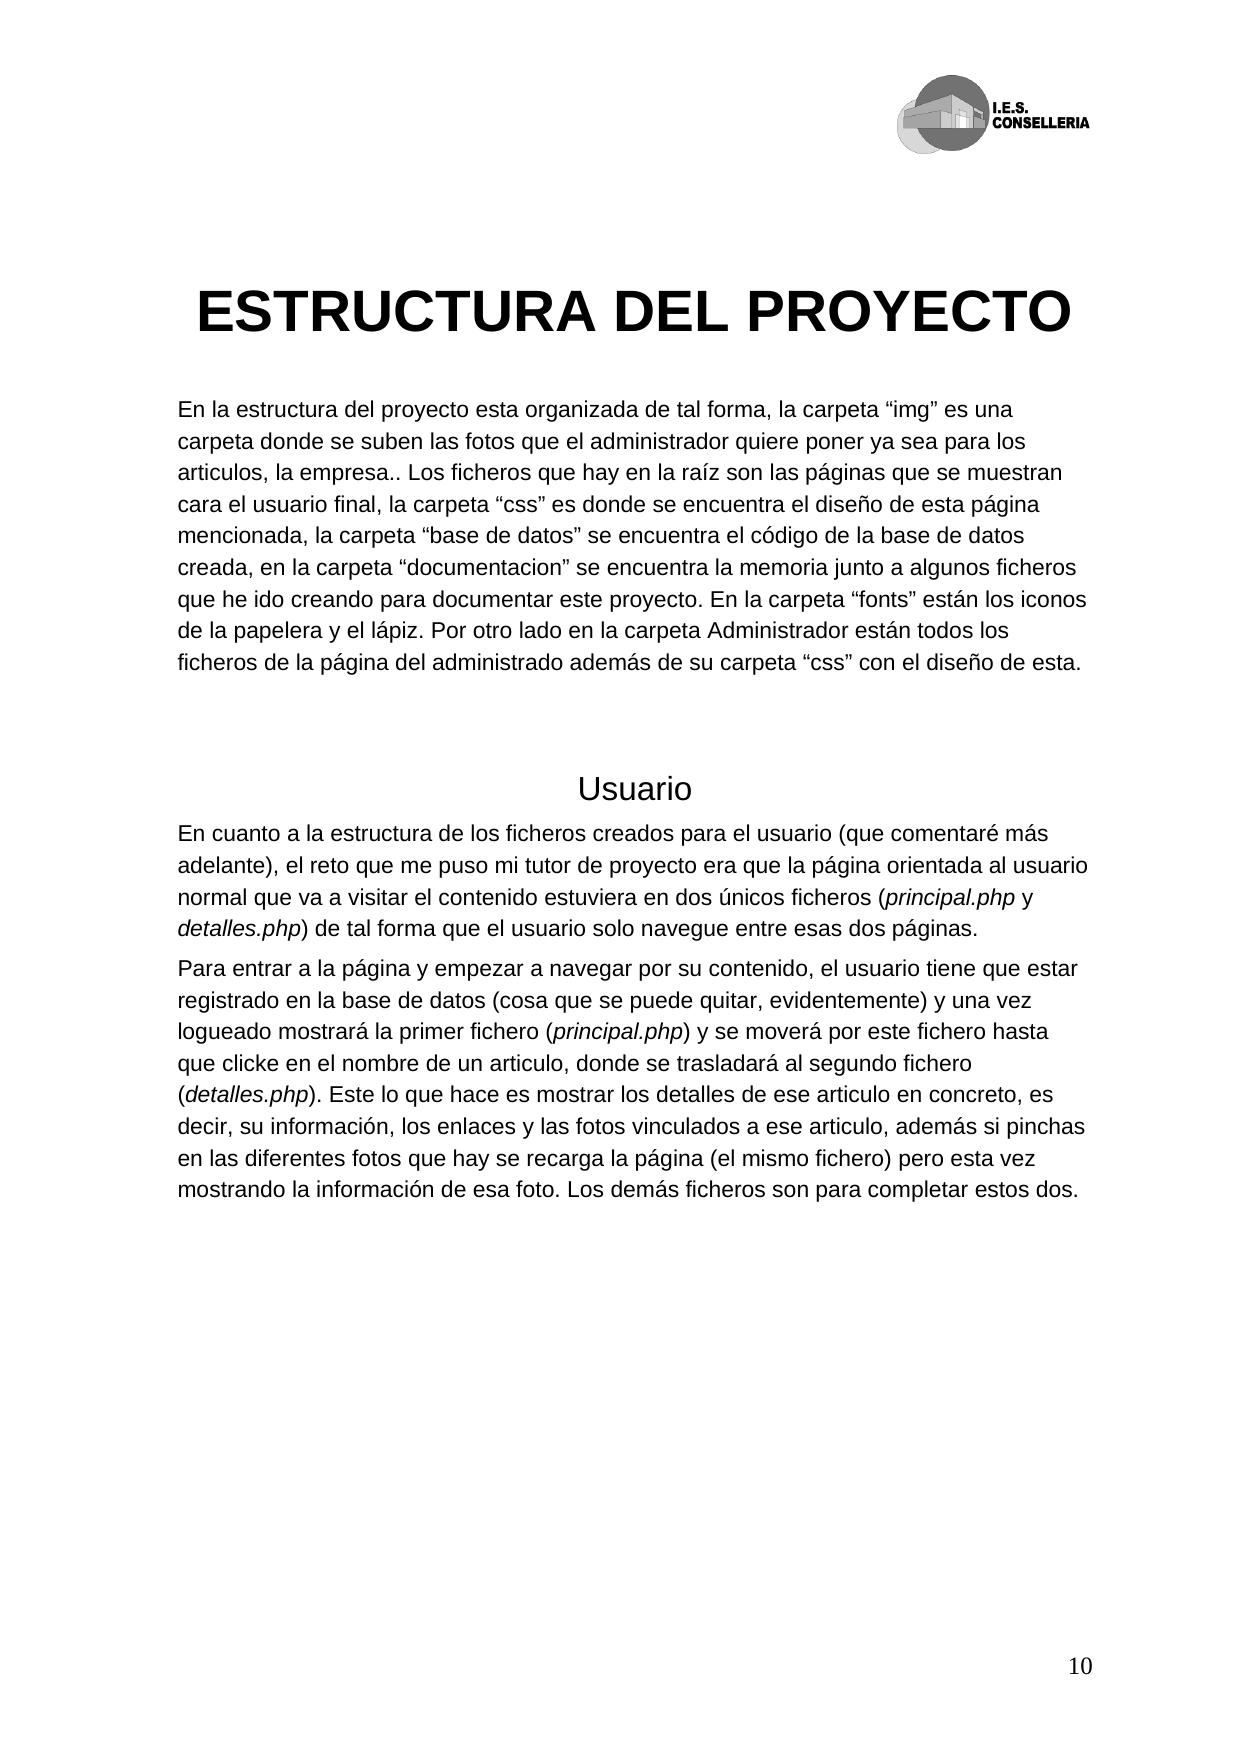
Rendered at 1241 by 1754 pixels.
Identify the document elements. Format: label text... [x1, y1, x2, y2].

subtitle Usuario [177, 769, 1092, 808]
text Para entrar a la página y empezar a navegar por su contenido, el usuario tiene que estar registrado en la base de datos (cosa que se puede quitar, evidentemente) y una vez logueado mostrará la primer fichero (principal.php) y se moverá por este fichero hasta que clicke en el nombre de un articulo, donde se trasladará al segundo fichero (detalles.php). Este lo que hace es mostrar los detalles de ese articulo en concreto, es decir, su información, los enlaces y las fotos vinculados a ese articulo, además si pinchas en las diferentes fotos que hay se recarga la página (el mismo fichero) pero esta vez mostrando la información de esa foto. Los demás ficheros son para completar estos dos. [177, 955, 1092, 1202]
text En cuanto a la estructura de los ficheros creados para el usuario (que comentaré más adelante), el reto que me puso mi tutor de proyecto era que la página orientada al usuario normal que va a visitar el contenido estuviera en dos únicos ficheros (principal.php y detalles.php) de tal forma que el usuario solo navegue entre esas dos páginas. [177, 820, 1092, 941]
title ESTRUCTURA DEL PROYECTO [177, 276, 1092, 343]
text En la estructura del proyecto esta organizada de tal forma, la carpeta “img” es una carpeta donde se suben las fotos que el administrador quiere poner ya sea para los articulos, la empresa.. Los ficheros que hay en la raíz son las páginas que se muestran cara el usuario final, la carpeta “css” es donde se encuentra el diseño de esta página mencionada, la carpeta “base de datos” se encuentra el código de la base de datos creada, en la carpeta “documentacion” se encuentra la memoria junto a algunos ficheros que he ido creando para documentar este proyecto. En la carpeta “fonts” están los iconos de la papelera y el lápiz. Por otro lado en la carpeta Administrador están todos los ficheros de la página del administrado además de su carpeta “css” con el diseño de esta. [177, 396, 1092, 675]
picture [894, 73, 1093, 155]
